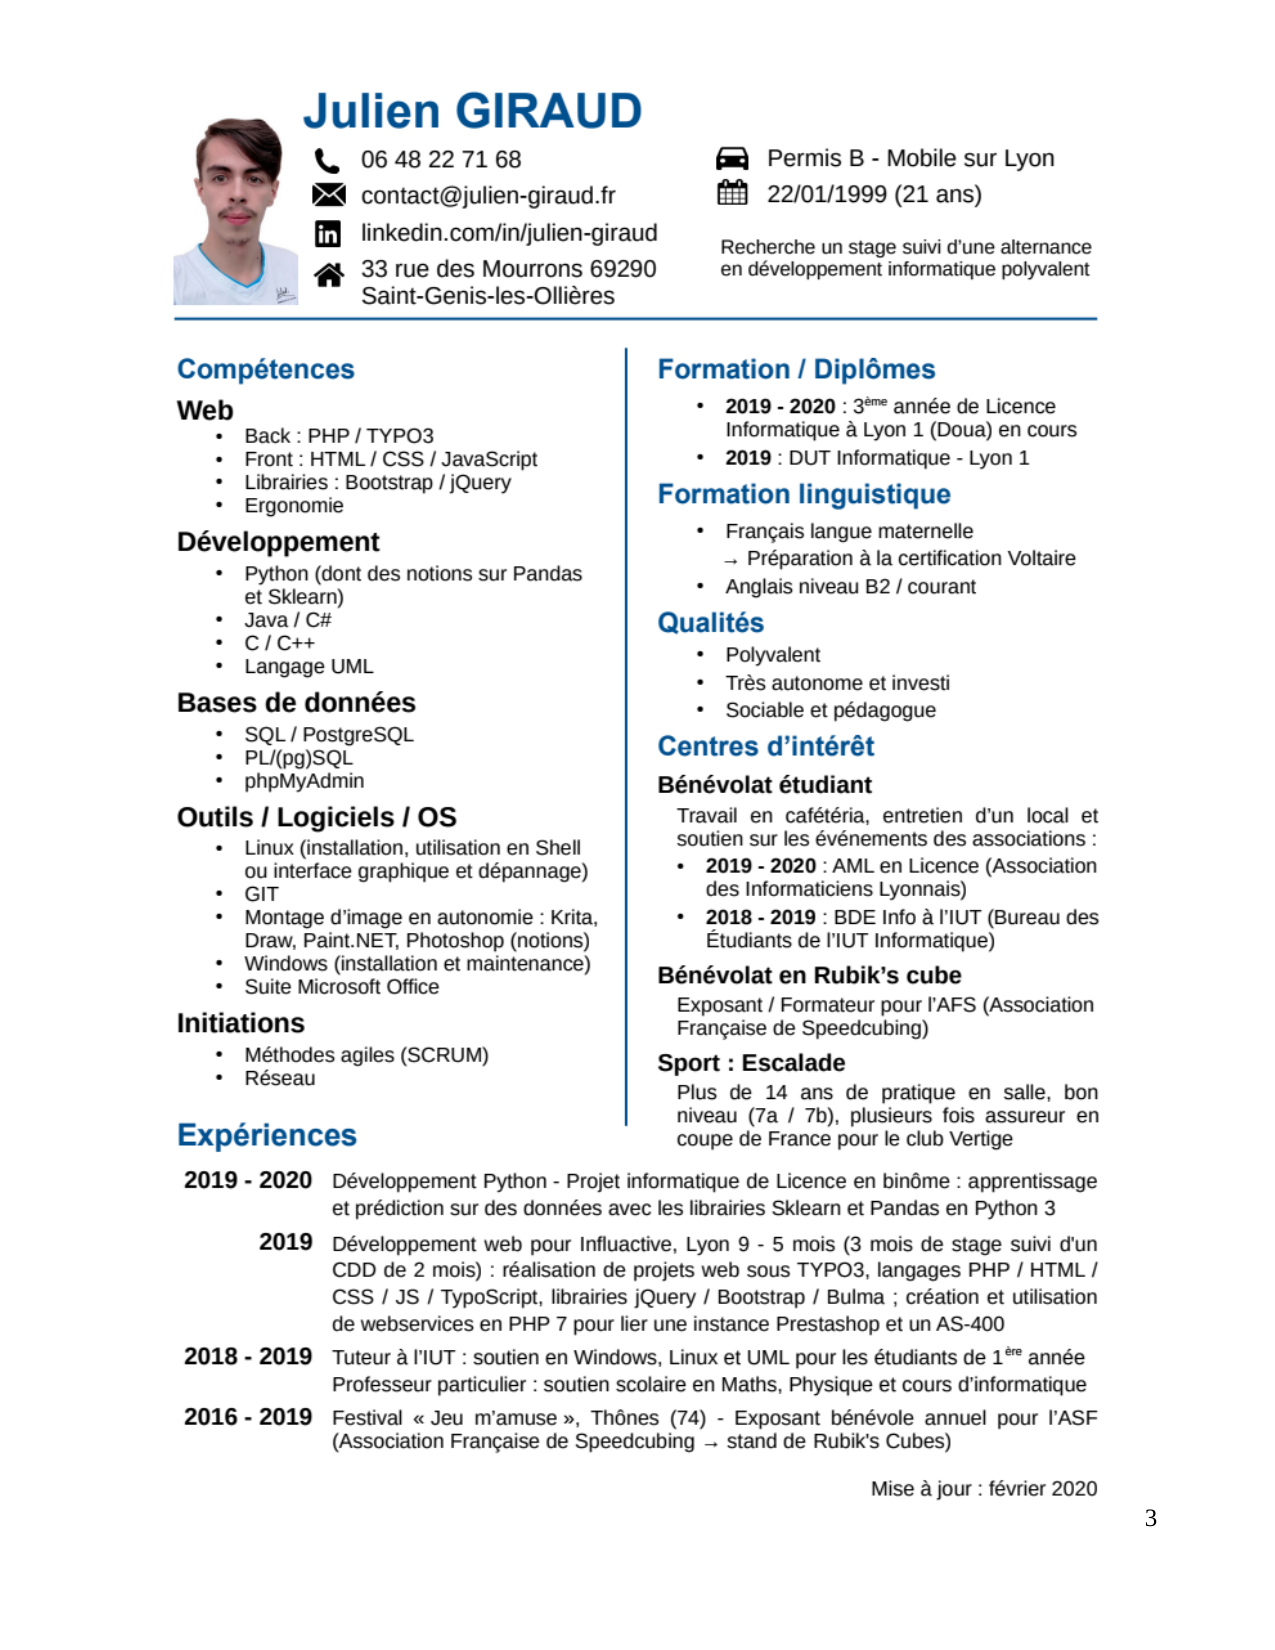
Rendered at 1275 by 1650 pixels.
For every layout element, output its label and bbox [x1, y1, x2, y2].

picture [126, 72, 1146, 1515]
